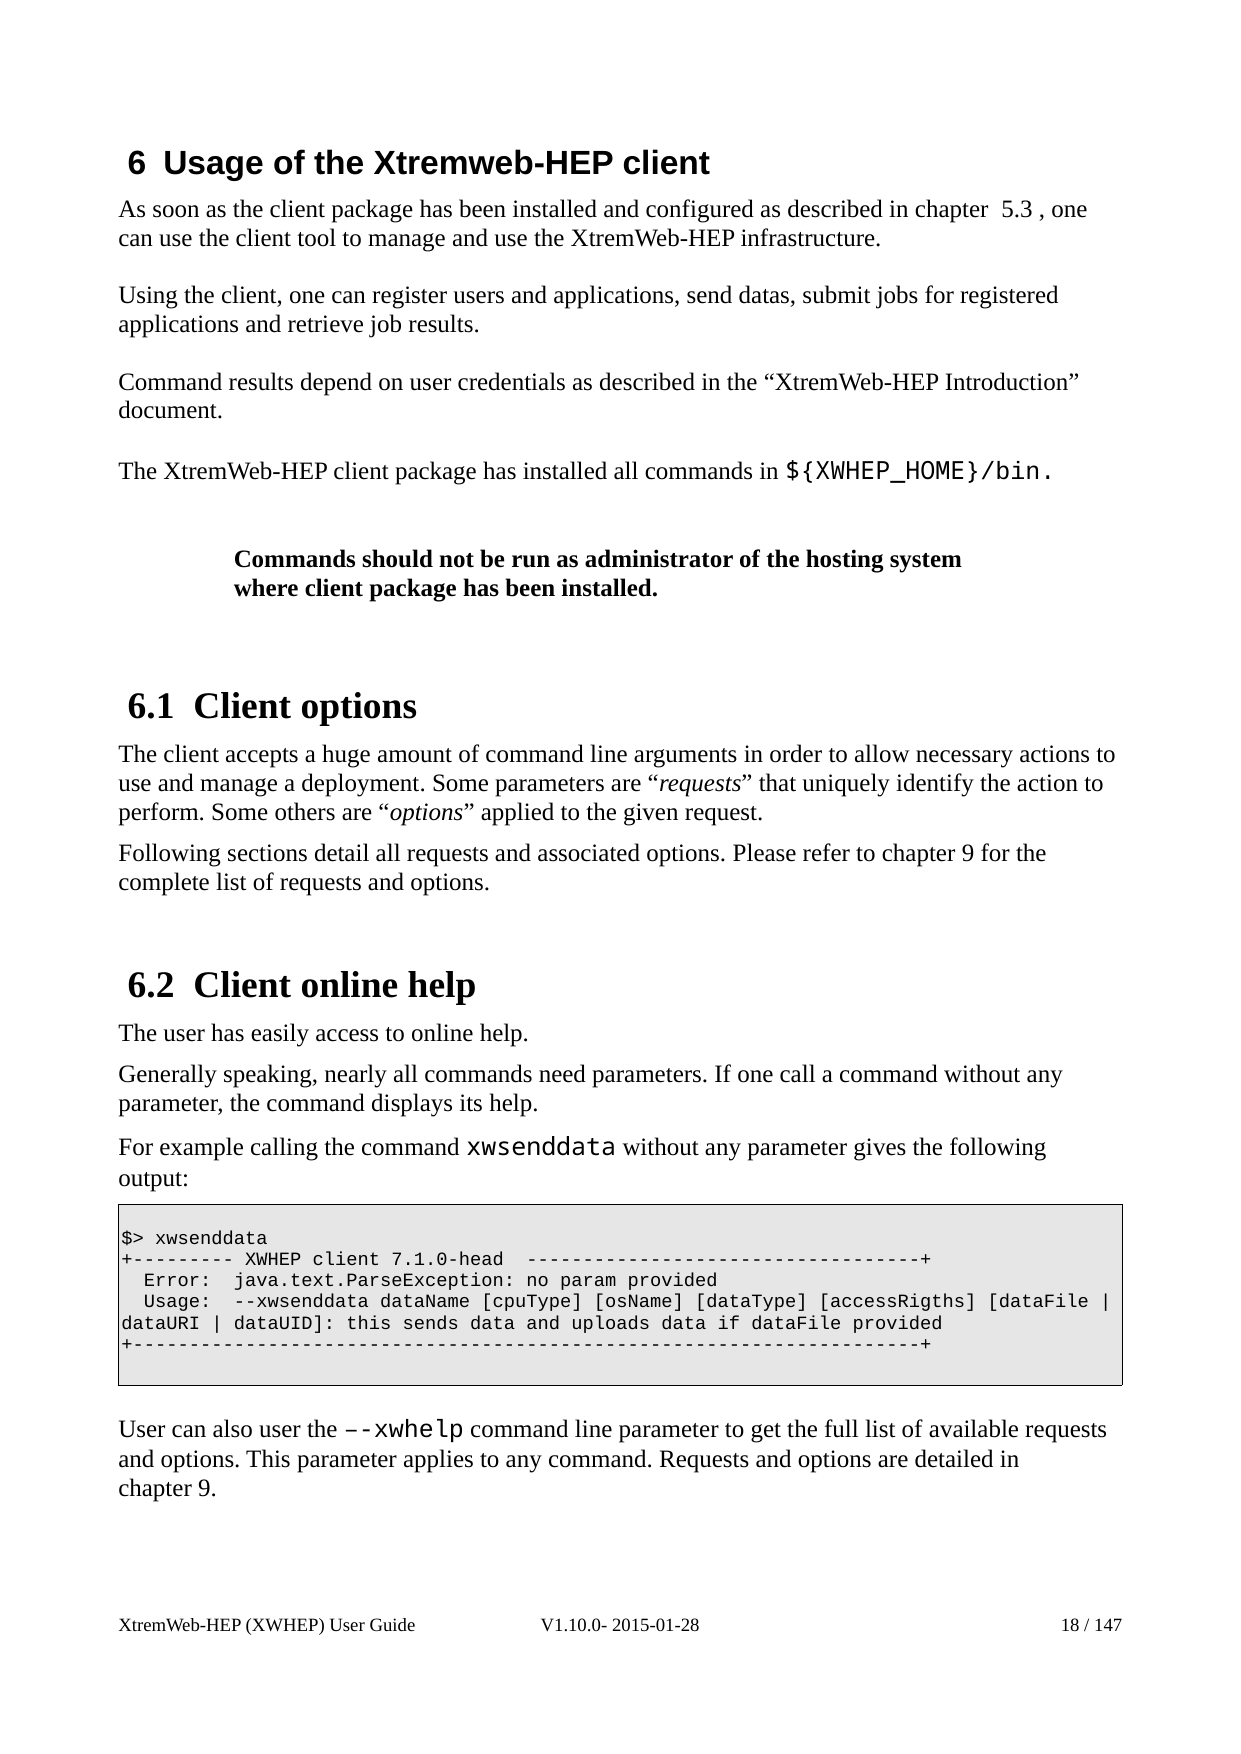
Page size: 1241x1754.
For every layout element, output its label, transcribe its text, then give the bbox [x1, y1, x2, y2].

text Using the client, one can register users and applications, send datas, submit jobs for registered applications and retrieve job results. [118, 281, 1122, 338]
subtitle Usage of the Xtremweb-HEP client [118, 143, 1122, 182]
text The user has easily access to online help. [118, 1018, 1122, 1046]
text Following sections detail all requests and associated options. Please refer to chapter 9 for the complete list of requests and options. [118, 838, 1122, 896]
text +----------------------------------------------------------------------+ [119, 1332, 1122, 1353]
text Commands should not be run as administrator of the hosting system [233, 544, 1004, 573]
text Error: java.text.ParseException: no param provided [119, 1268, 1122, 1289]
text As soon as the client package has been installed and configured as described in chapter 5.3, one can use the client tool to manage and use the XtremWeb-HEP infrastructure. [118, 194, 1122, 252]
text +--------- XWHEP client 7.1.0-head -----------------------------------+ [119, 1247, 1122, 1268]
text The XtremWeb-HEP client package has installed all commands in ${XWHEP_HOME}/bin. [118, 453, 1122, 487]
text The client accepts a huge amount of command line arguments in order to allow necessary actions to use and manage a deployment. Some parameters are “requests” that uniquely identify the action to perform. Some others are “options” applied to the given request. [118, 739, 1122, 826]
text Usage: --xwsenddata dataName [cpuType] [osName] [dataType] [accessRigths] [dataFile | dataURI | dataUID]: this sends data and uploads data if dataFile provided [119, 1289, 1122, 1332]
text For example calling the command xwsenddata without any parameter gives the following output: [118, 1129, 1122, 1192]
subtitle Client online help [118, 962, 1122, 1005]
subtitle Client options [118, 684, 1122, 727]
text Generally speaking, nearly all commands need parameters. If one call a command without any parameter, the command displays its help. [118, 1059, 1122, 1116]
text Command results depend on user credentials as described in the “XtremWeb-HEP Introduction” document. [118, 367, 1122, 424]
text User can also user the –-xwhelp command line parameter to get the full list of available requests and options. This parameter applies to any command. Requests and options are detailed in chapter 9. [118, 1414, 1122, 1502]
text $> xwsenddata [119, 1226, 1122, 1247]
text where client package has been installed. [233, 573, 1004, 601]
